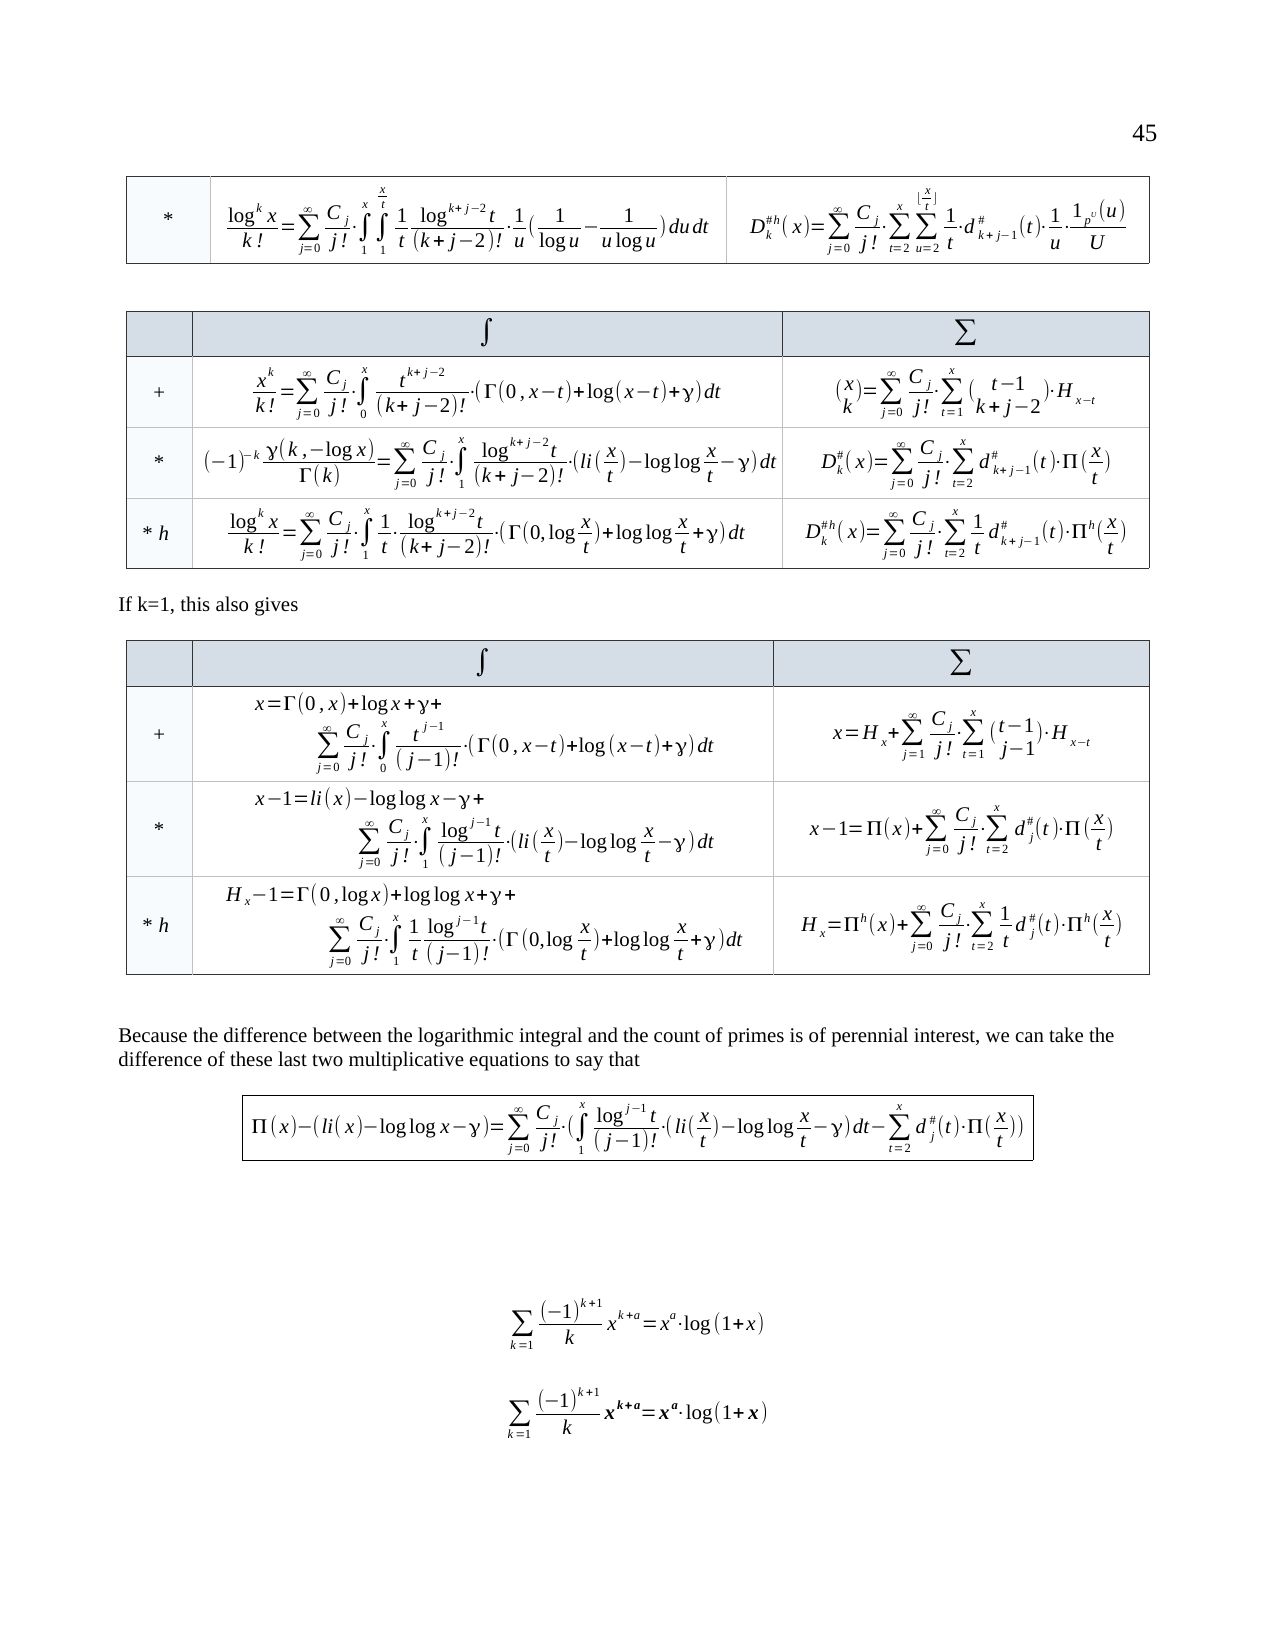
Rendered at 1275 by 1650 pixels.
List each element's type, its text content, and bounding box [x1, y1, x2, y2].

table_cell [193, 357, 782, 427]
table_cell [783, 428, 1149, 497]
table_header [774, 641, 1149, 686]
table_cell * [127, 877, 192, 974]
table_cell + [127, 687, 192, 781]
table_cell [193, 687, 773, 781]
table_cell * [127, 499, 192, 568]
table_cell * [127, 428, 192, 497]
table_cell * [127, 782, 192, 876]
table_cell [783, 499, 1149, 568]
table_cell * [127, 177, 210, 262]
table_cell [783, 357, 1149, 427]
table_header [193, 641, 773, 686]
text Because the difference between the logarithmic integral and the count of primes is of perennial interest, we can take the difference of these last two multiplicative equations to say that [118, 1022, 1157, 1071]
table_cell [193, 782, 773, 876]
table_cell [774, 877, 1149, 974]
table_header [193, 312, 782, 356]
table_header [127, 641, 192, 686]
table_cell [774, 782, 1149, 876]
table_cell [193, 428, 782, 497]
table_cell [774, 687, 1149, 781]
table_cell [193, 499, 782, 568]
table_cell [211, 177, 726, 262]
table_cell [193, 877, 773, 974]
table_cell [727, 177, 1149, 262]
table_header [127, 312, 192, 356]
table_cell + [127, 357, 192, 427]
text If k=1, this also gives [118, 592, 1157, 616]
table_header [783, 312, 1149, 356]
